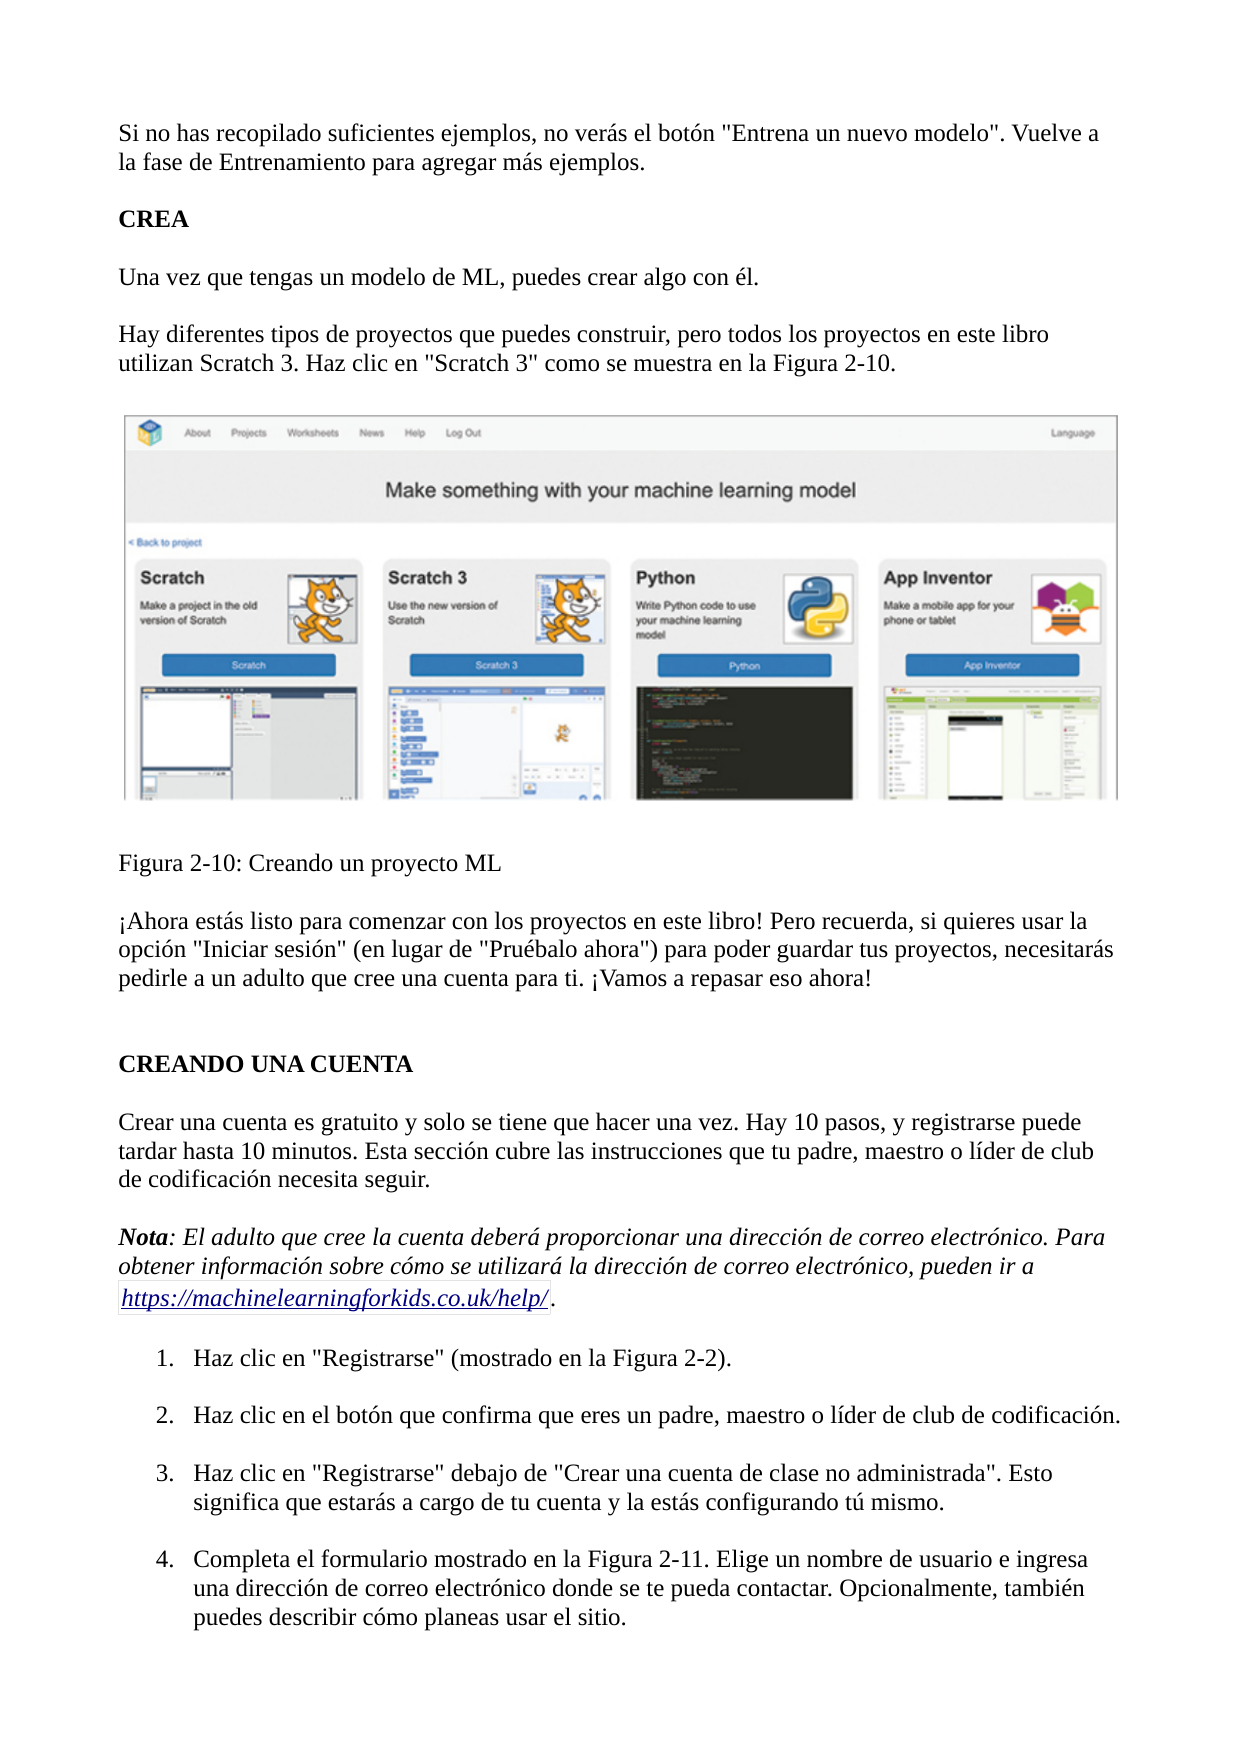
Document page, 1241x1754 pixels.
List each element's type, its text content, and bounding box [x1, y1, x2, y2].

text Crear una cuenta es gratuito y solo se tiene que hacer una vez. Hay 10 pasos, y registrarse puede tardar hasta 10 minutos. Esta sección cubre las instrucciones que tu padre, maestro o líder de club de codificación necesita seguir. [118, 1107, 1122, 1193]
picture [118, 405, 1123, 820]
text ¡Ahora estás listo para comenzar con los proyectos en este libro! Pero recuerda, si quieres usar la opción "Iniciar sesión" (en lugar de "Pruébalo ahora") para poder guardar tus proyectos, necesitarás pedirle a un adulto que cree una cuenta para ti. ¡Vamos a repasar eso ahora! [118, 906, 1122, 992]
text Si no has recopilado suficientes ejemplos, no verás el botón "Entrena un nuevo modelo". Vuelve a la fase de Entrenamiento para agregar más ejemplos. [118, 118, 1122, 176]
list Completa el formulario mostrado en la Figura 2-11. Elige un nombre de usuario e ingresa una dirección de correo electrónico donde se te pueda contactar. Opcionalmente, también puedes describir cómo planeas usar el sitio. [156, 1544, 1122, 1631]
text Nota: El adulto que cree la cuenta deberá proporcionar una dirección de correo electrónico. Para obtener información sobre cómo se utilizará la dirección de correo electrónico, pueden ir a https://machinelearningforkids.co.uk/help/. [118, 1222, 1122, 1314]
list Haz clic en "Registrarse" (mostrado en la Figura 2-2). [156, 1343, 1122, 1372]
list Haz clic en el botón que confirma que eres un padre, maestro o líder de club de codificación. [156, 1401, 1122, 1429]
text Una vez que tengas un modelo de ML, puedes crear algo con él. [118, 262, 1122, 291]
list Haz clic en "Registrarse" debajo de "Crear una cuenta de clase no administrada". Esto significa que estarás a cargo de tu cuenta y la estás configurando tú mismo. [156, 1458, 1122, 1516]
text CREANDO UNA CUENTA [118, 1049, 1122, 1078]
text Hay diferentes tipos de proyectos que puedes construir, pero todos los proyectos en este libro utilizan Scratch 3. Haz clic en "Scratch 3" como se muestra en la Figura 2-10. [118, 319, 1122, 377]
text CREA [118, 204, 1122, 233]
text Figura 2-10: Creando un proyecto ML [118, 848, 1122, 877]
